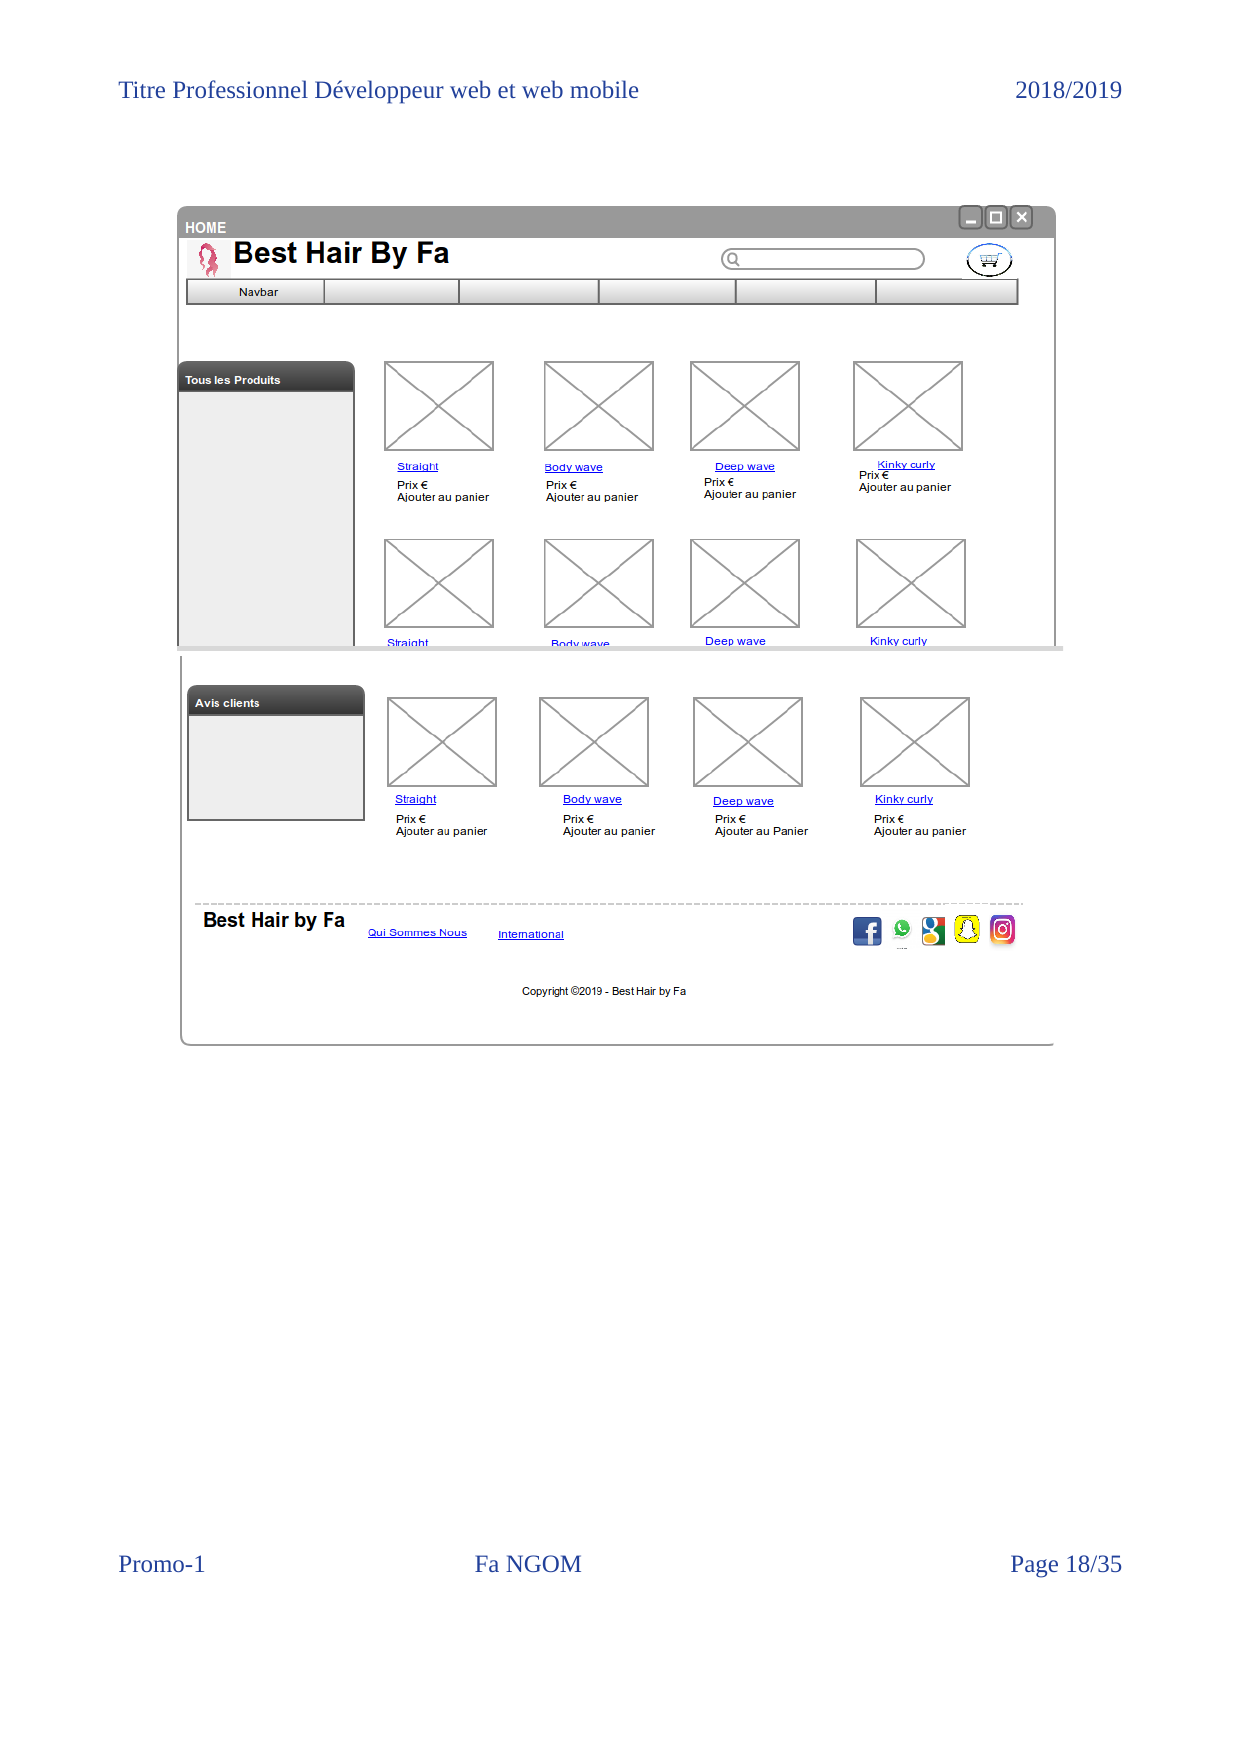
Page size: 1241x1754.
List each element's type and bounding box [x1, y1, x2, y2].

picture [179, 656, 1054, 1049]
picture [177, 204, 1064, 651]
